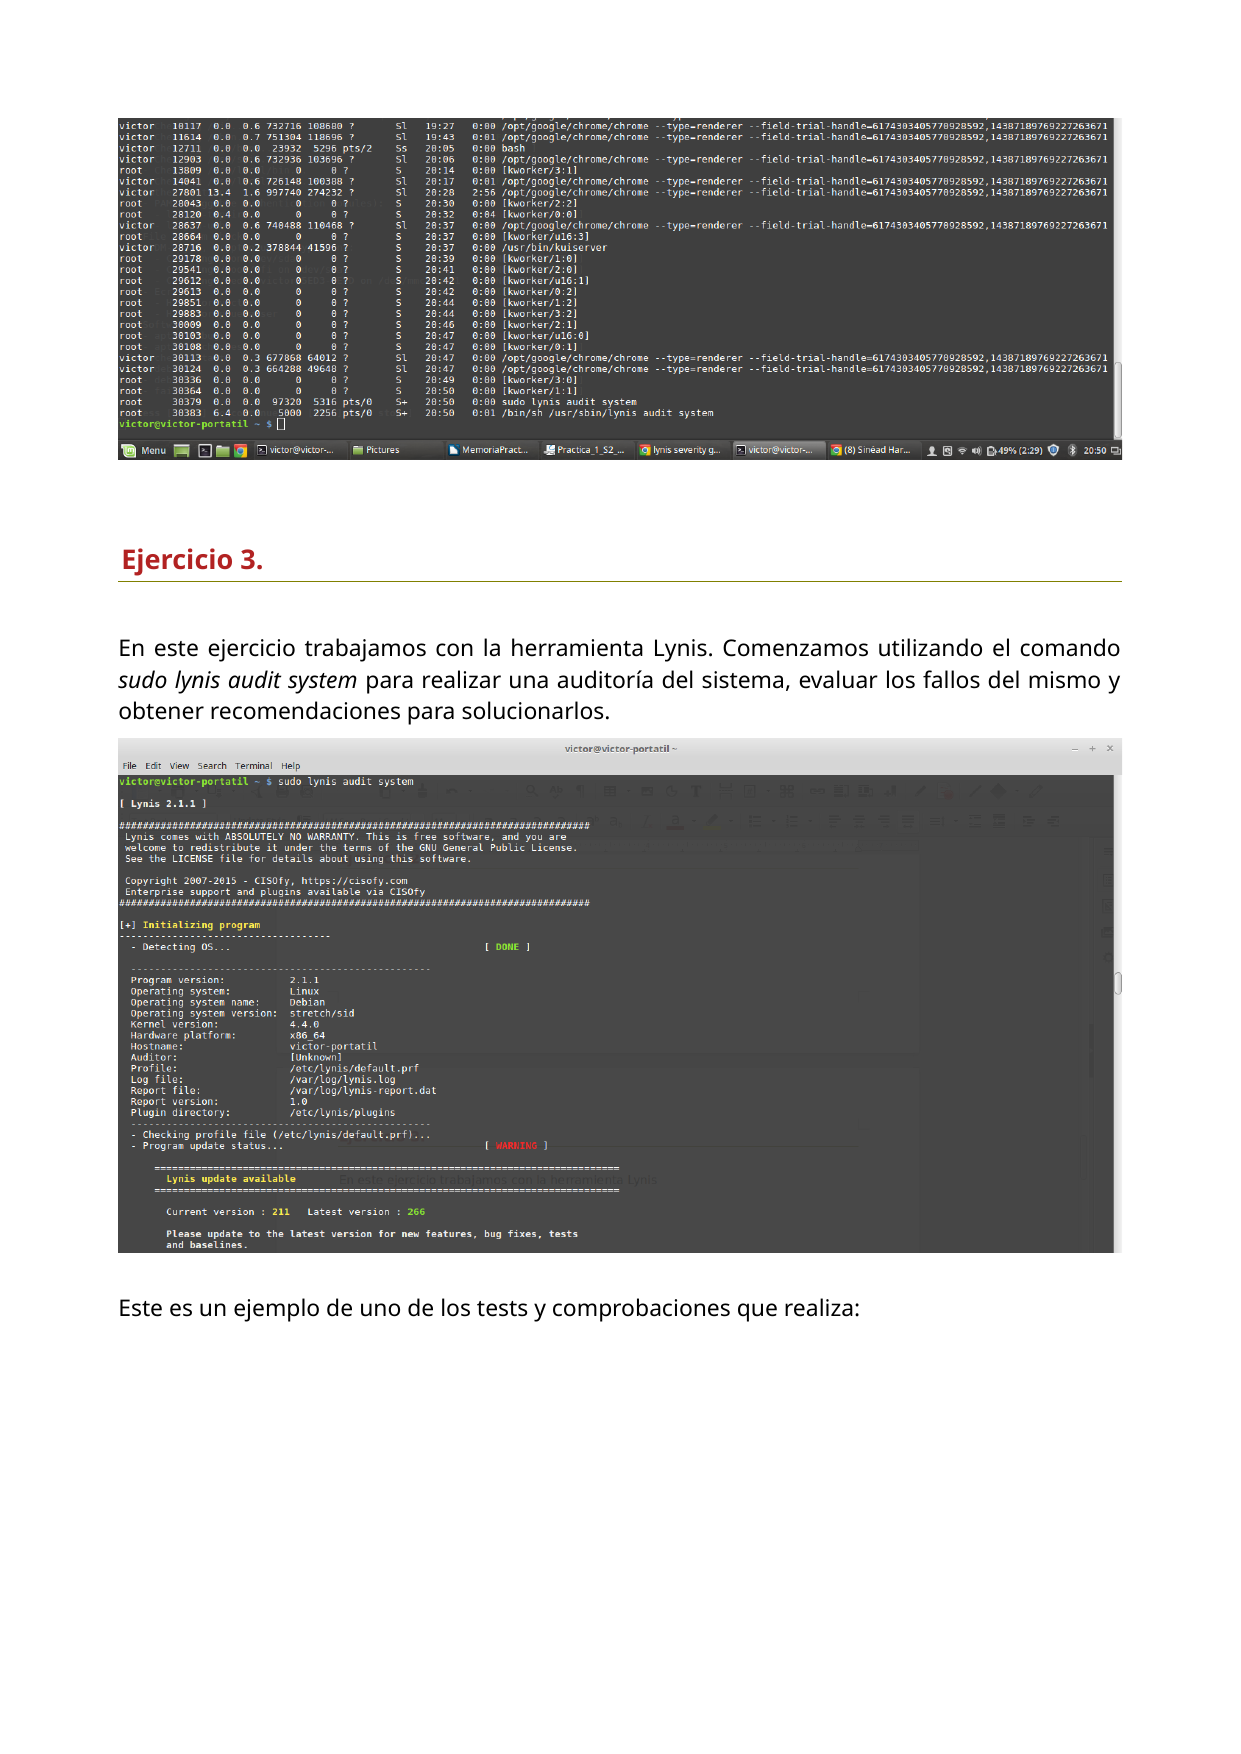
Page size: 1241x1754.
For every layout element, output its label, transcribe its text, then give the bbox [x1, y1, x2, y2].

text En este ejercicio trabajamos con la herramienta Lynis. Comenzamos utilizando el comando sudo lynis audit system para realizar una auditoría del sistema, evaluar los fallos del mismo y obtener recomendaciones para solucionarlos. [118, 632, 1122, 726]
picture [118, 738, 1123, 1253]
text Este es un ejemplo de uno de los tests y comprobaciones que realiza: [118, 1292, 1122, 1323]
picture [118, 118, 1123, 460]
text Ejercicio 3. [118, 538, 1122, 581]
